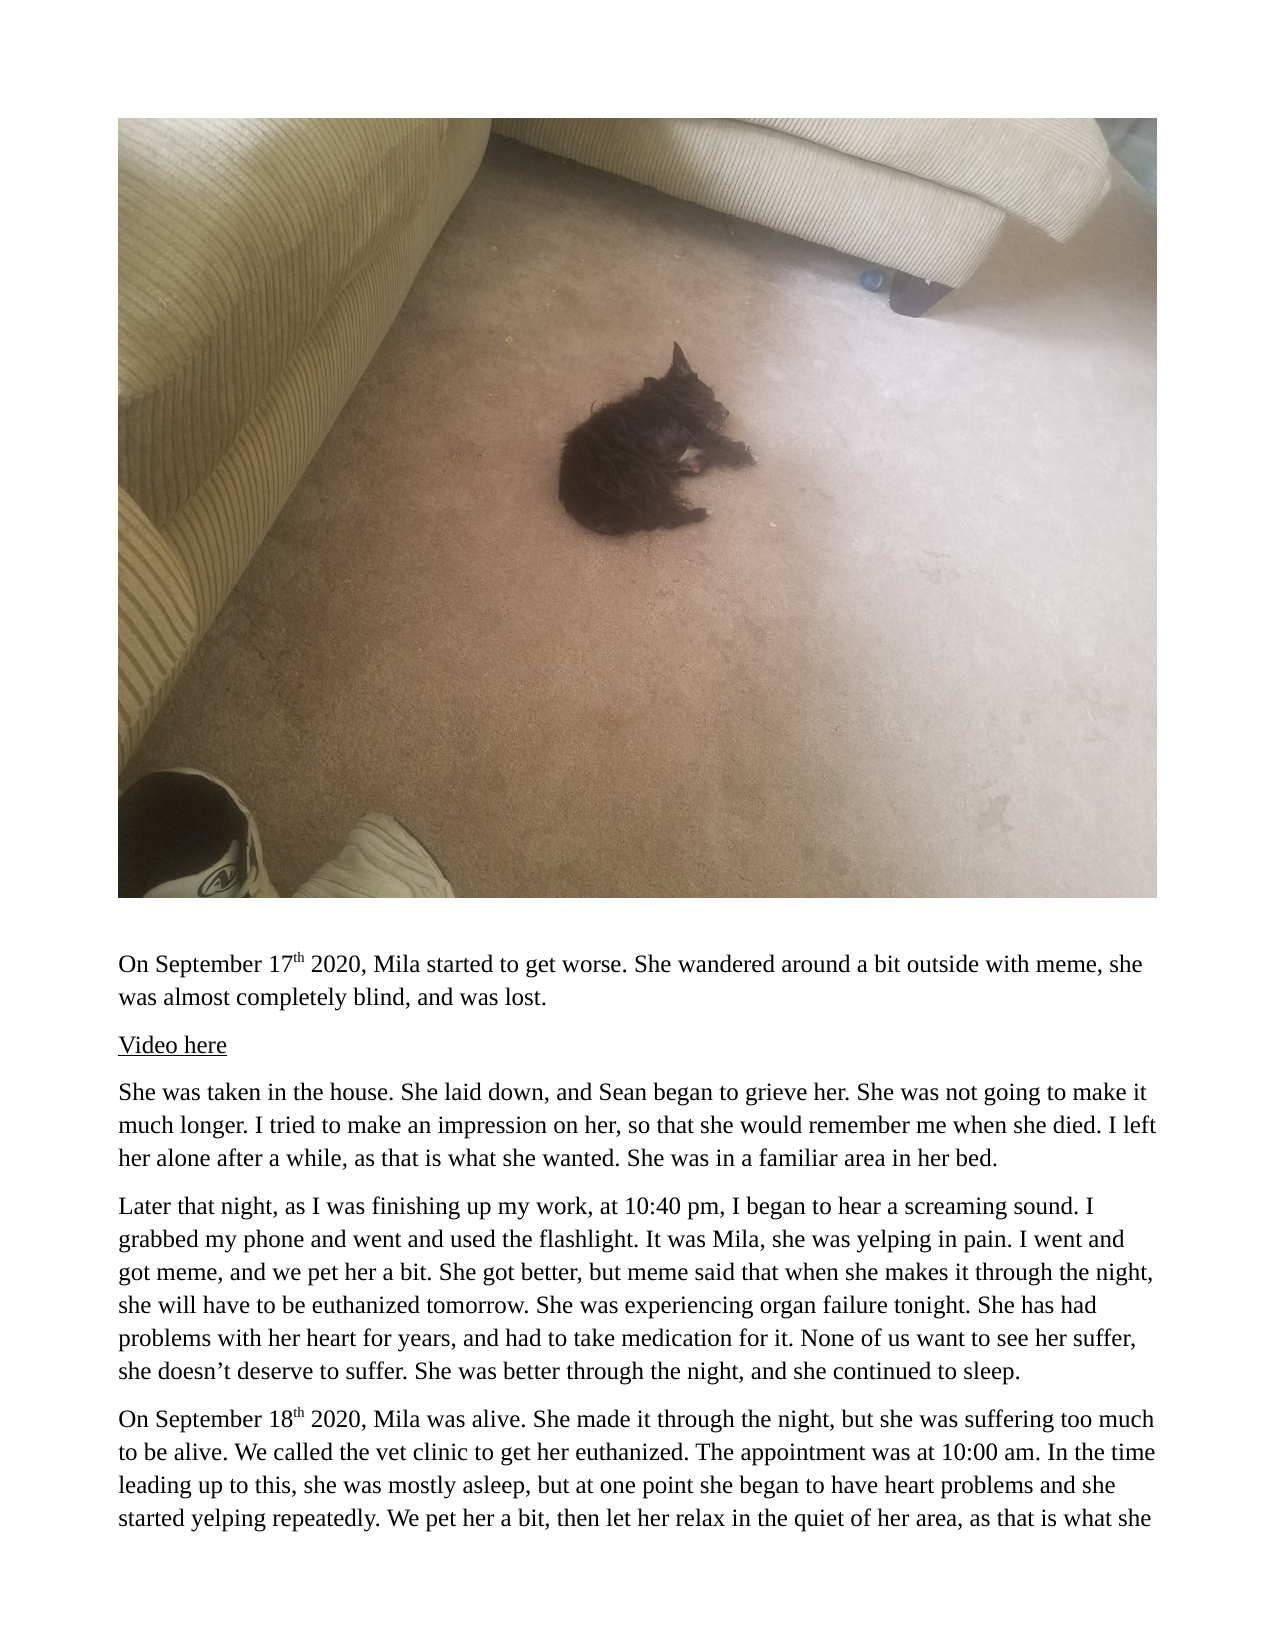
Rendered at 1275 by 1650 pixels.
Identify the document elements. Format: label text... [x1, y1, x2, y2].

text Later that night, as I was finishing up my work, at 10:40 pm, I began to hear a screaming sound. I grabbed my phone and went and used the flashlight. It was Mila, she was yelping in pain. I went and got meme, and we pet her a bit. She got better, but meme said that when she makes it through the night, she will have to be euthanized tomorrow. She was experiencing organ failure tonight. She has had problems with her heart for years, and had to take medication for it. None of us want to see her suffer, she doesn’t deserve to suffer. She was better through the night, and she continued to sleep. [118, 1191, 1157, 1385]
text On September 17th 2020, Mila started to get worse. She wandered around a bit outside with meme, she was almost completely blind, and was lost. [118, 949, 1157, 1011]
text On September 18th 2020, Mila was alive. She made it through the night, but she was suffering too much to be alive. We called the vet clinic to get her euthanized. The appointment was at 10:00 am. In the time leading up to this, she was mostly asleep, but at one point she began to have heart problems and she started yelping repeatedly. We pet her a bit, then let her relax in the quiet of her area, as that is what she [118, 1404, 1157, 1531]
text Video here [118, 1030, 1157, 1058]
picture [118, 118, 1157, 898]
text She was taken in the house. She laid down, and Sean began to grieve her. She was not going to make it much longer. I tried to make an impression on her, so that she would remember me when she died. I left her alone after a while, as that is what she wanted. She was in a familiar area in her bed. [118, 1077, 1157, 1172]
